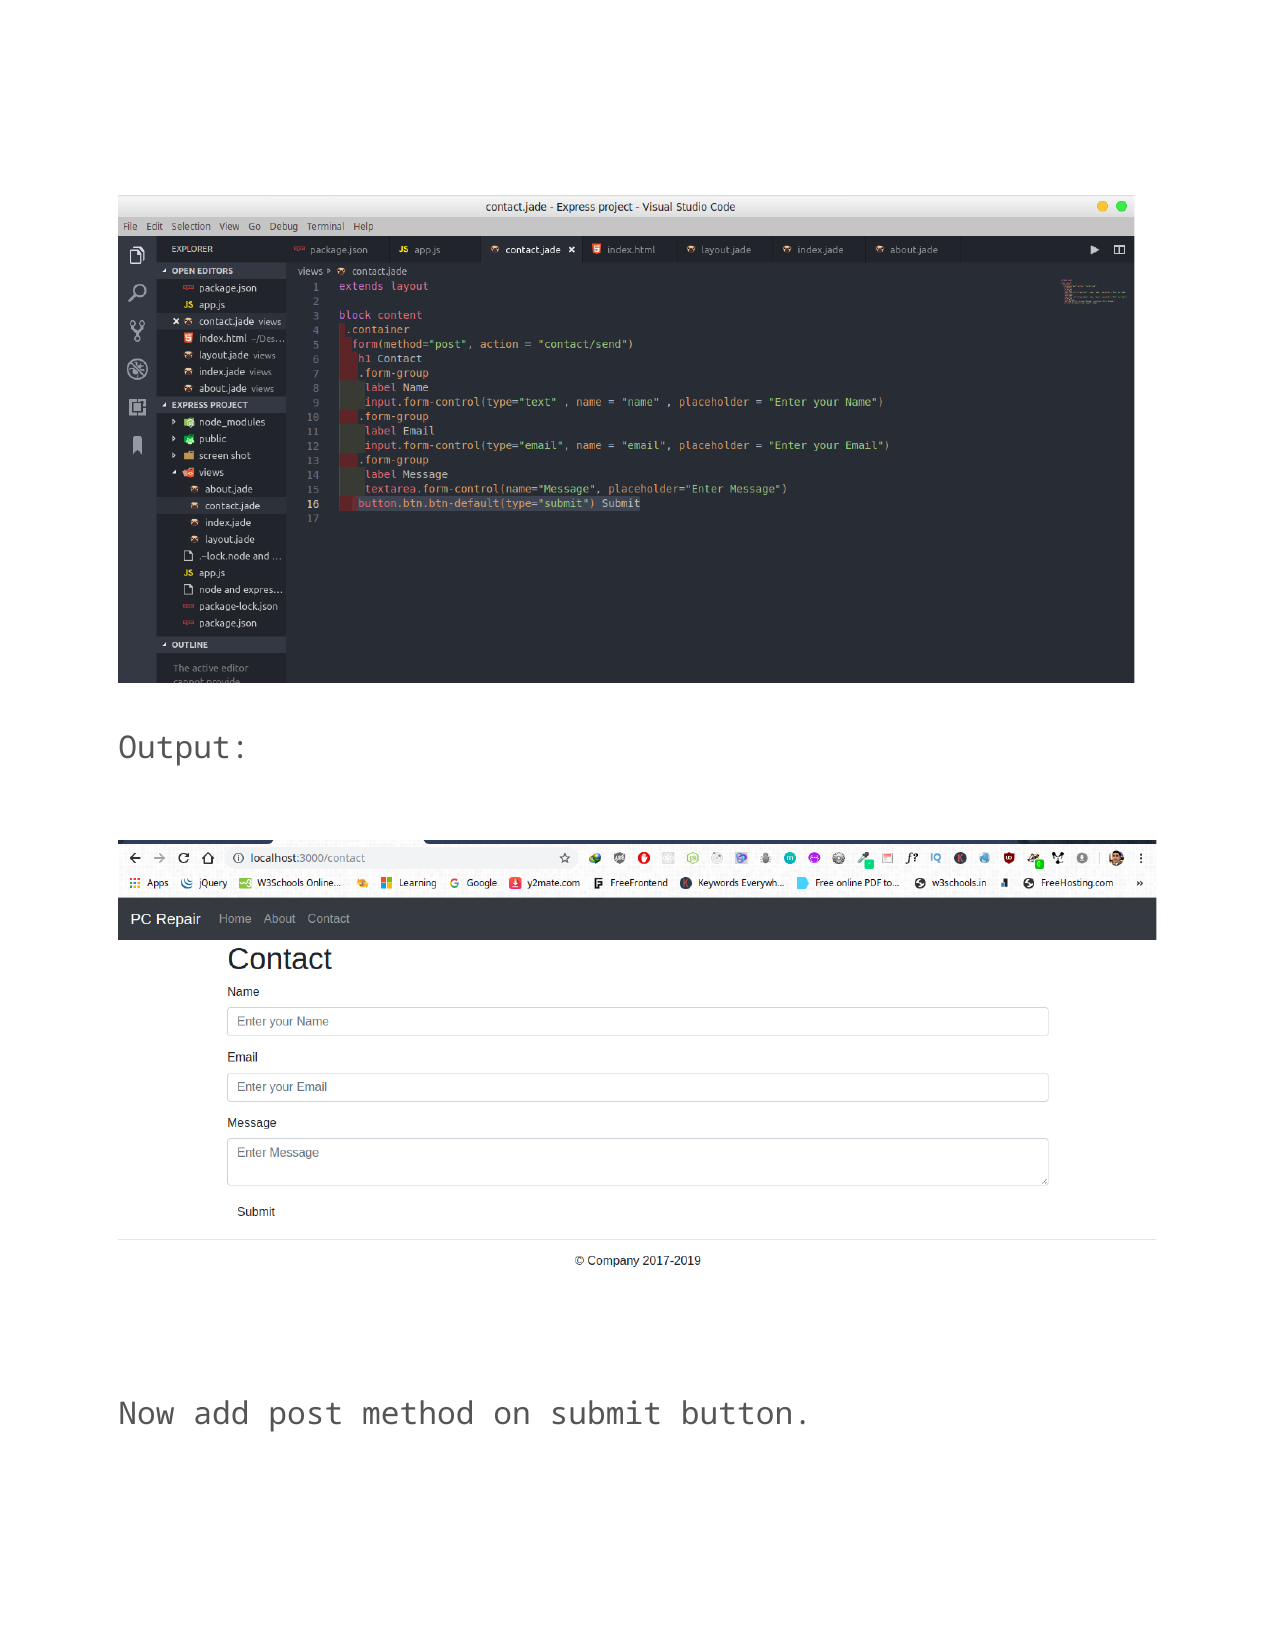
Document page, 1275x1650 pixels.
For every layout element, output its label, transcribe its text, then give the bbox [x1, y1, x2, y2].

text Now add post method on submit button. [118, 1391, 1157, 1434]
picture [118, 840, 1157, 1349]
picture [118, 195, 1135, 683]
text Output: [118, 725, 1157, 768]
